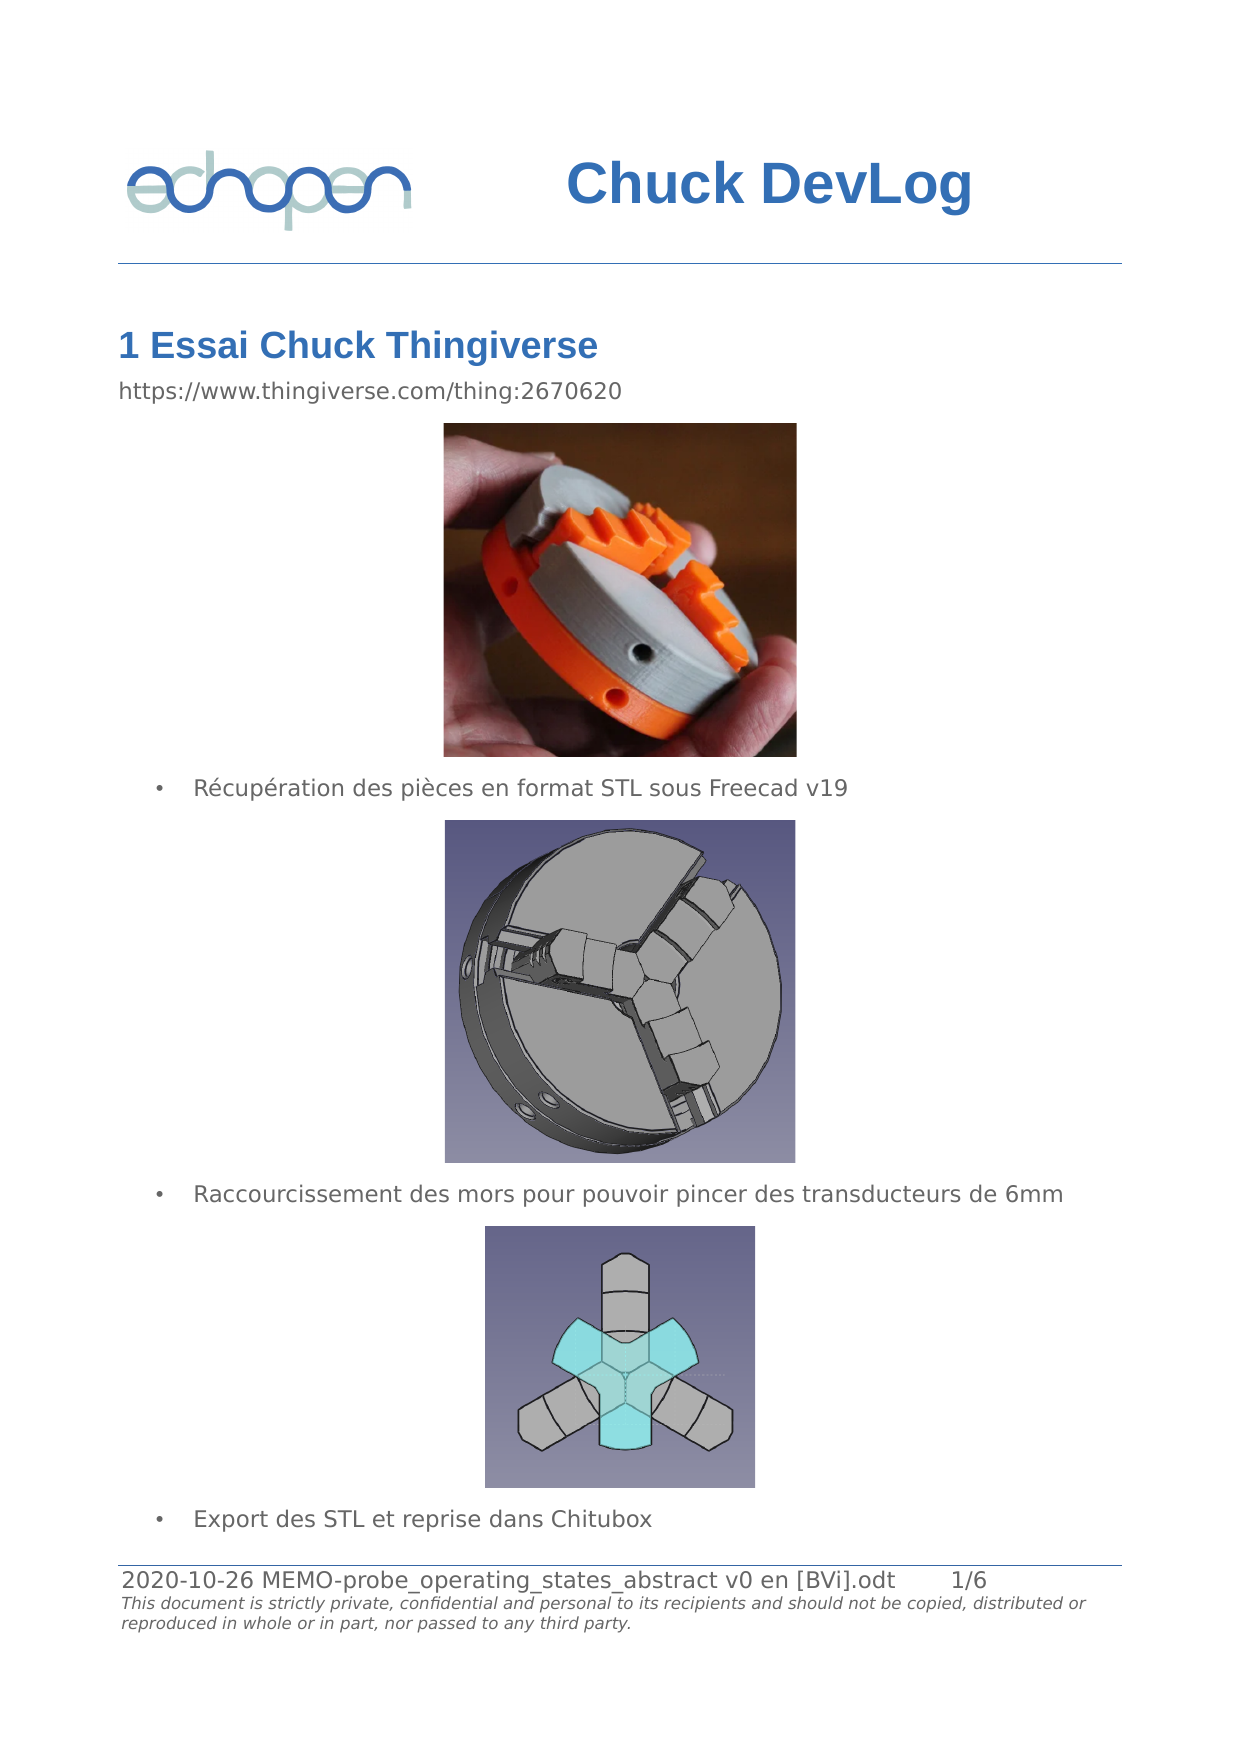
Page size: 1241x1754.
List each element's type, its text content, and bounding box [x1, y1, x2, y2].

list Export des STL et reprise dans Chitubox [156, 1506, 1122, 1533]
picture [443, 423, 797, 757]
list Raccourcissement des mors pour pouvoir pincer des transducteurs de 6mm [156, 1182, 1122, 1208]
picture [485, 1226, 755, 1488]
picture [444, 820, 796, 1163]
text https://www.thingiverse.com/thing:2670620 [118, 378, 1122, 405]
picture [124, 148, 413, 233]
list Récupération des pièces en format STL sous Freecad v19 [156, 775, 1122, 802]
subtitle Essai Chuck Thingiverse [118, 322, 1122, 366]
